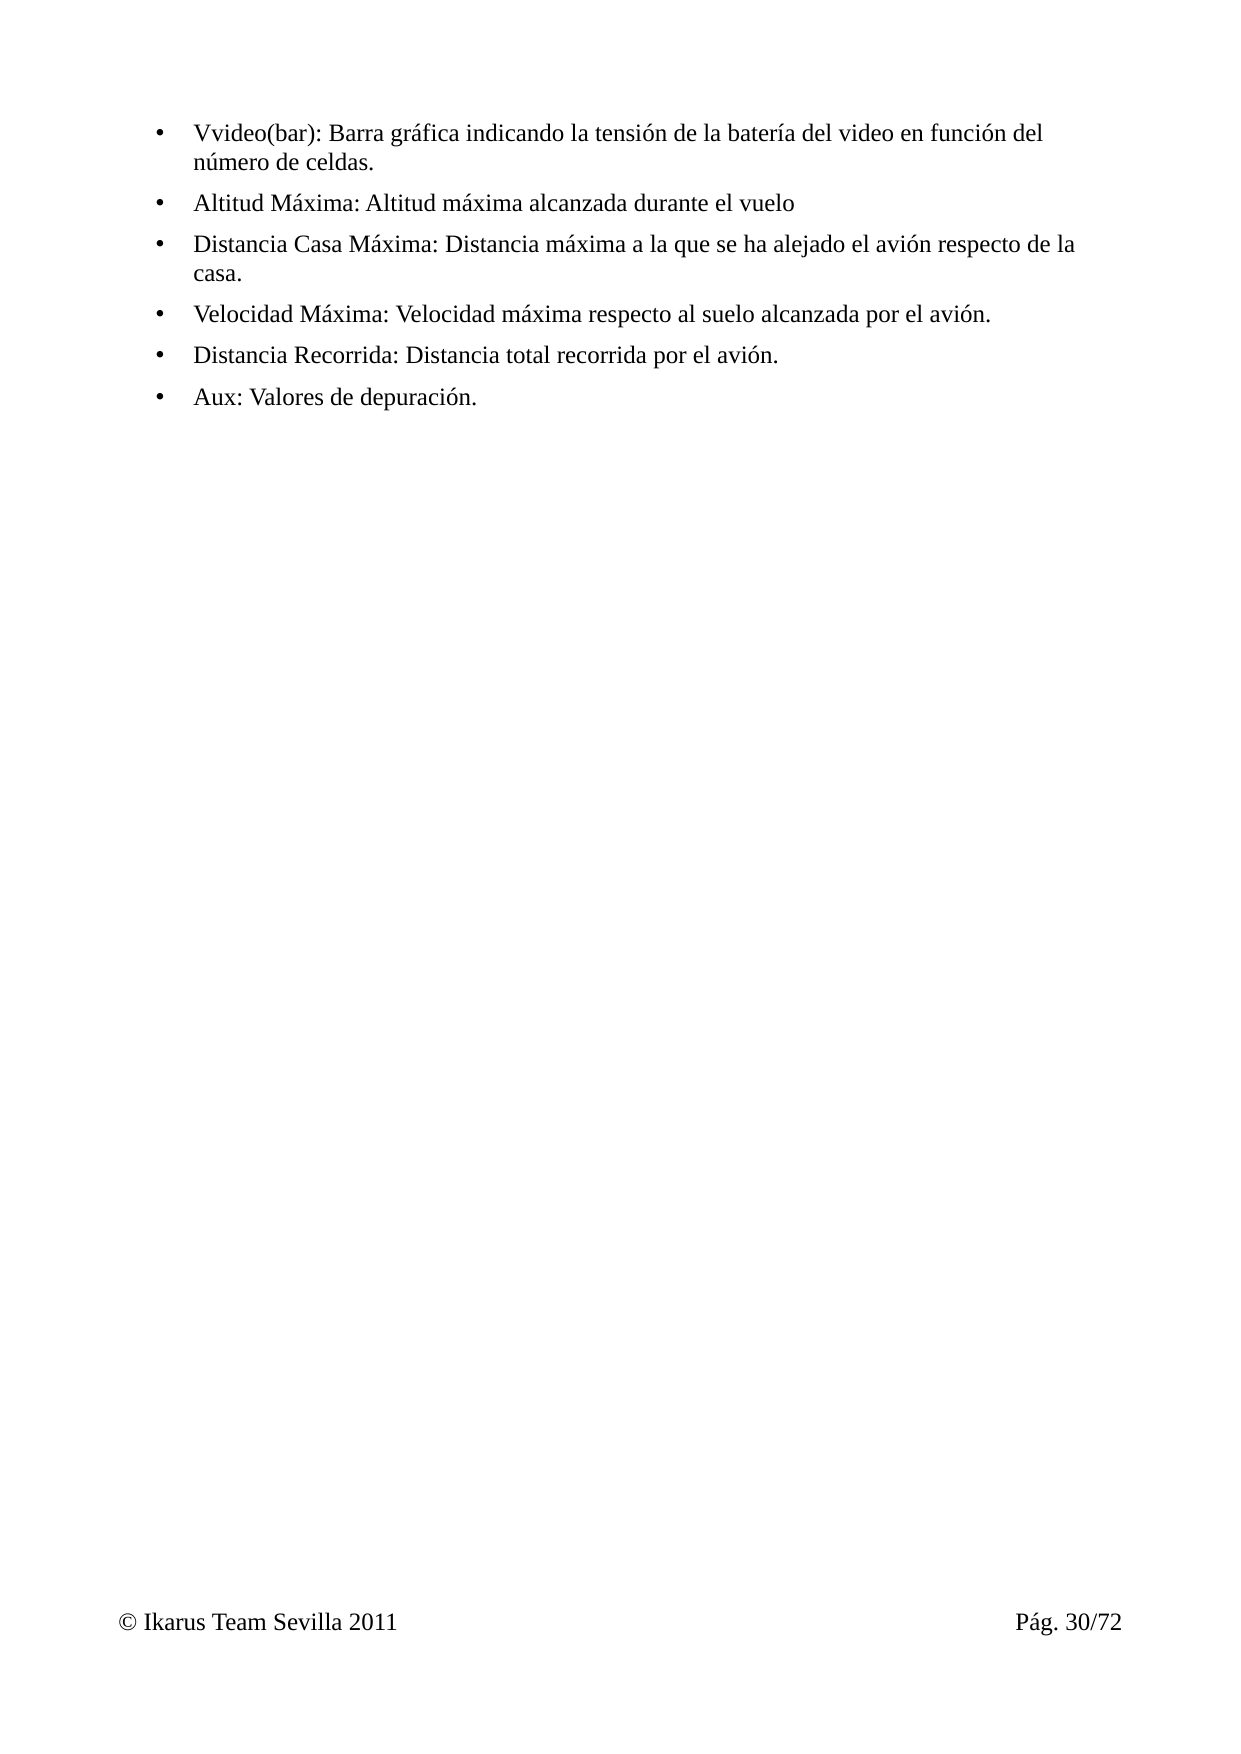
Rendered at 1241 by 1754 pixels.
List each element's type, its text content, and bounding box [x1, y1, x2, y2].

list Distancia Recorrida: Distancia total recorrida por el avión. [156, 341, 1122, 369]
list Vvideo(bar): Barra gráfica indicando la tensión de la batería del video en función del número de celdas. [156, 118, 1122, 176]
list Distancia Casa Máxima: Distancia máxima a la que se ha alejado el avión respecto de la casa. [156, 229, 1122, 287]
list Aux: Valores de depuración. [156, 382, 1122, 411]
list Velocidad Máxima: Velocidad máxima respecto al suelo alcanzada por el avión. [156, 299, 1122, 328]
list Altitud Máxima: Altitud máxima alcanzada durante el vuelo [156, 188, 1122, 217]
